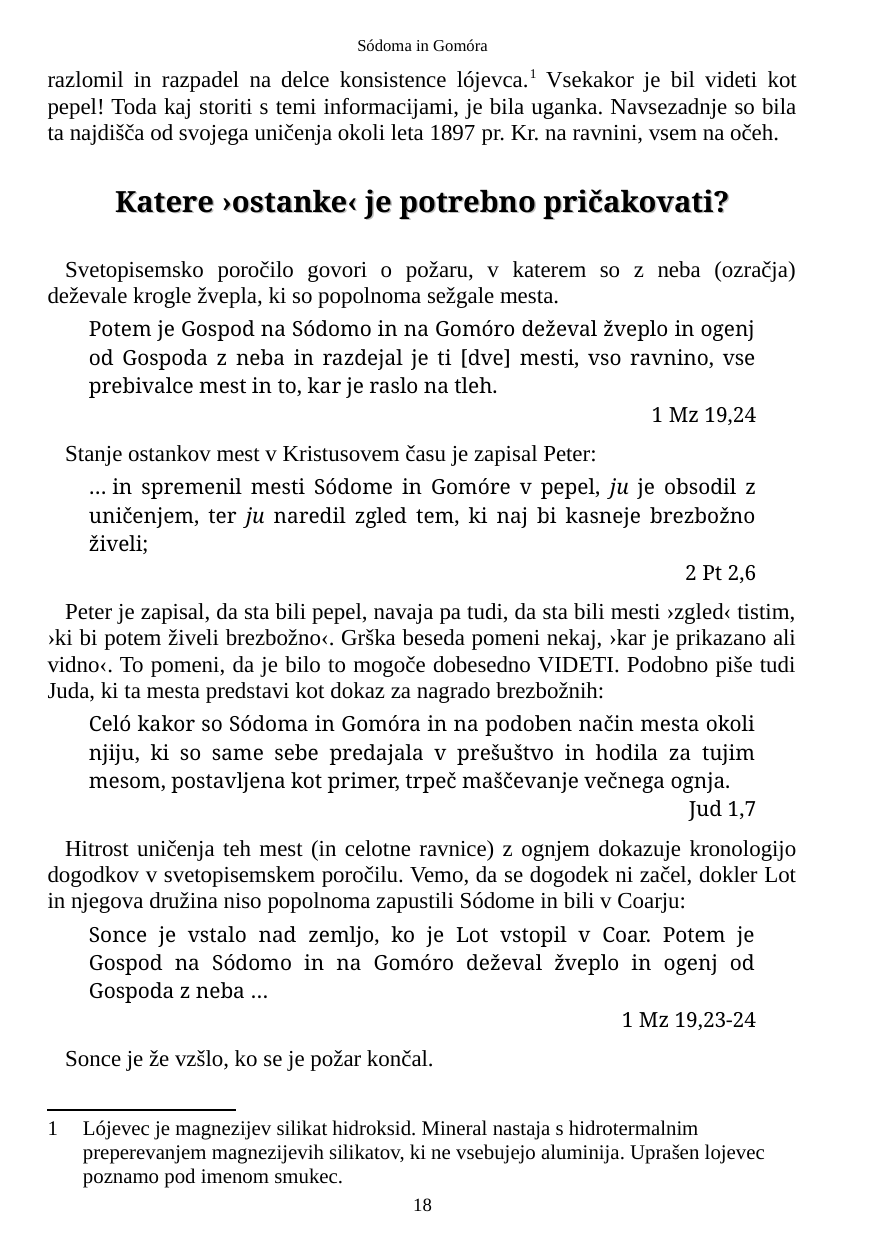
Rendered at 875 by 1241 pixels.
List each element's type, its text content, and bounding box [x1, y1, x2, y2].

text Peter je zapisal, da sta bili pepel, navaja pa tudi, da sta bili mesti ›zgled‹ tistim, ›ki bi potem živeli brezbožno‹. Grška beseda pomeni nekaj, ›kar je prikazano ali vidno‹. To pomeni, da je bilo to mogoče dobesedno VIDETI. Podobno piše tudi Juda, ki ta mesta predstavi kot dokaz za nagrado brezbožnih: [47, 598, 797, 703]
text Lójevec je magnezijev silikat hidroksid. Mineral nastaja s hidrotermalnim preperevanjem magnezijevih silikatov, ki ne vsebujejo aluminija. Uprašen lojevec poznamo pod imenom smukec. [47, 1116, 797, 1188]
text Celó kakor so Sódoma in Gomóra in na podoben način mesta okoli njiju, ki so same sebe predajala v prešuštvo in hodila za tujim mesom, postavljena kot primer, trpeč maščevanje večnega ognja. Jud 1,7 [89, 709, 756, 823]
text Sonce je vstalo nad zemljo, ko je Lot vstopil v Coar. Potem je Gospod na Sódomo in na Gomóro deževal žveplo in ogenj od Gospoda z neba … 1 Mz 19,23-24 [89, 920, 756, 1033]
subtitle Katere ›ostanke‹ je potrebno pričakovati? [47, 181, 797, 221]
text … in spremenil mesti Sódome in Gomóre v pepel, ju je obsodil z uničenjem, ter ju naredil zgled tem, ki naj bi kasneje brezbožno živeli; 2 Pt 2,6 [89, 472, 756, 586]
text razlomil in razpadel na delce konsistence lójevca. Vsekakor je bil videti kot pepel! Toda kaj storiti s temi informacijami, je bila uganka. Navsezadnje so bila ta najdišča od svojega uničenja okoli leta 1897 pr. Kr. na ravnini, vsem na očeh. [47, 66, 797, 145]
text Stanje ostankov mest v Kristusovem času je zapisal Peter: [47, 440, 797, 466]
text Sonce je že vzšlo, ko se je požar končal. [47, 1045, 797, 1072]
text Potem je Gospod na Sódomo in na Gomóro deževal žveplo in ogenj od Gospoda z neba in razdejal je ti [dve] mesti, vso ravnino, vse prebivalce mest in to, kar je raslo na tleh. 1 Mz 19,24 [89, 314, 756, 428]
text Svetopisemsko poročilo govori o požaru, v katerem so z neba (ozračja) deževale krogle žvepla, ki so popolnoma sežgale mesta. [47, 256, 797, 309]
text Hitrost uničenja teh mest (in celotne ravnice) z ognjem dokazuje kronologijo dogodkov v svetopisemskem poročilu. Vemo, da se dogodek ni začel, dokler Lot in njegova družina niso popolnoma zapustili Sódome in bili v Coarju: [47, 835, 797, 914]
